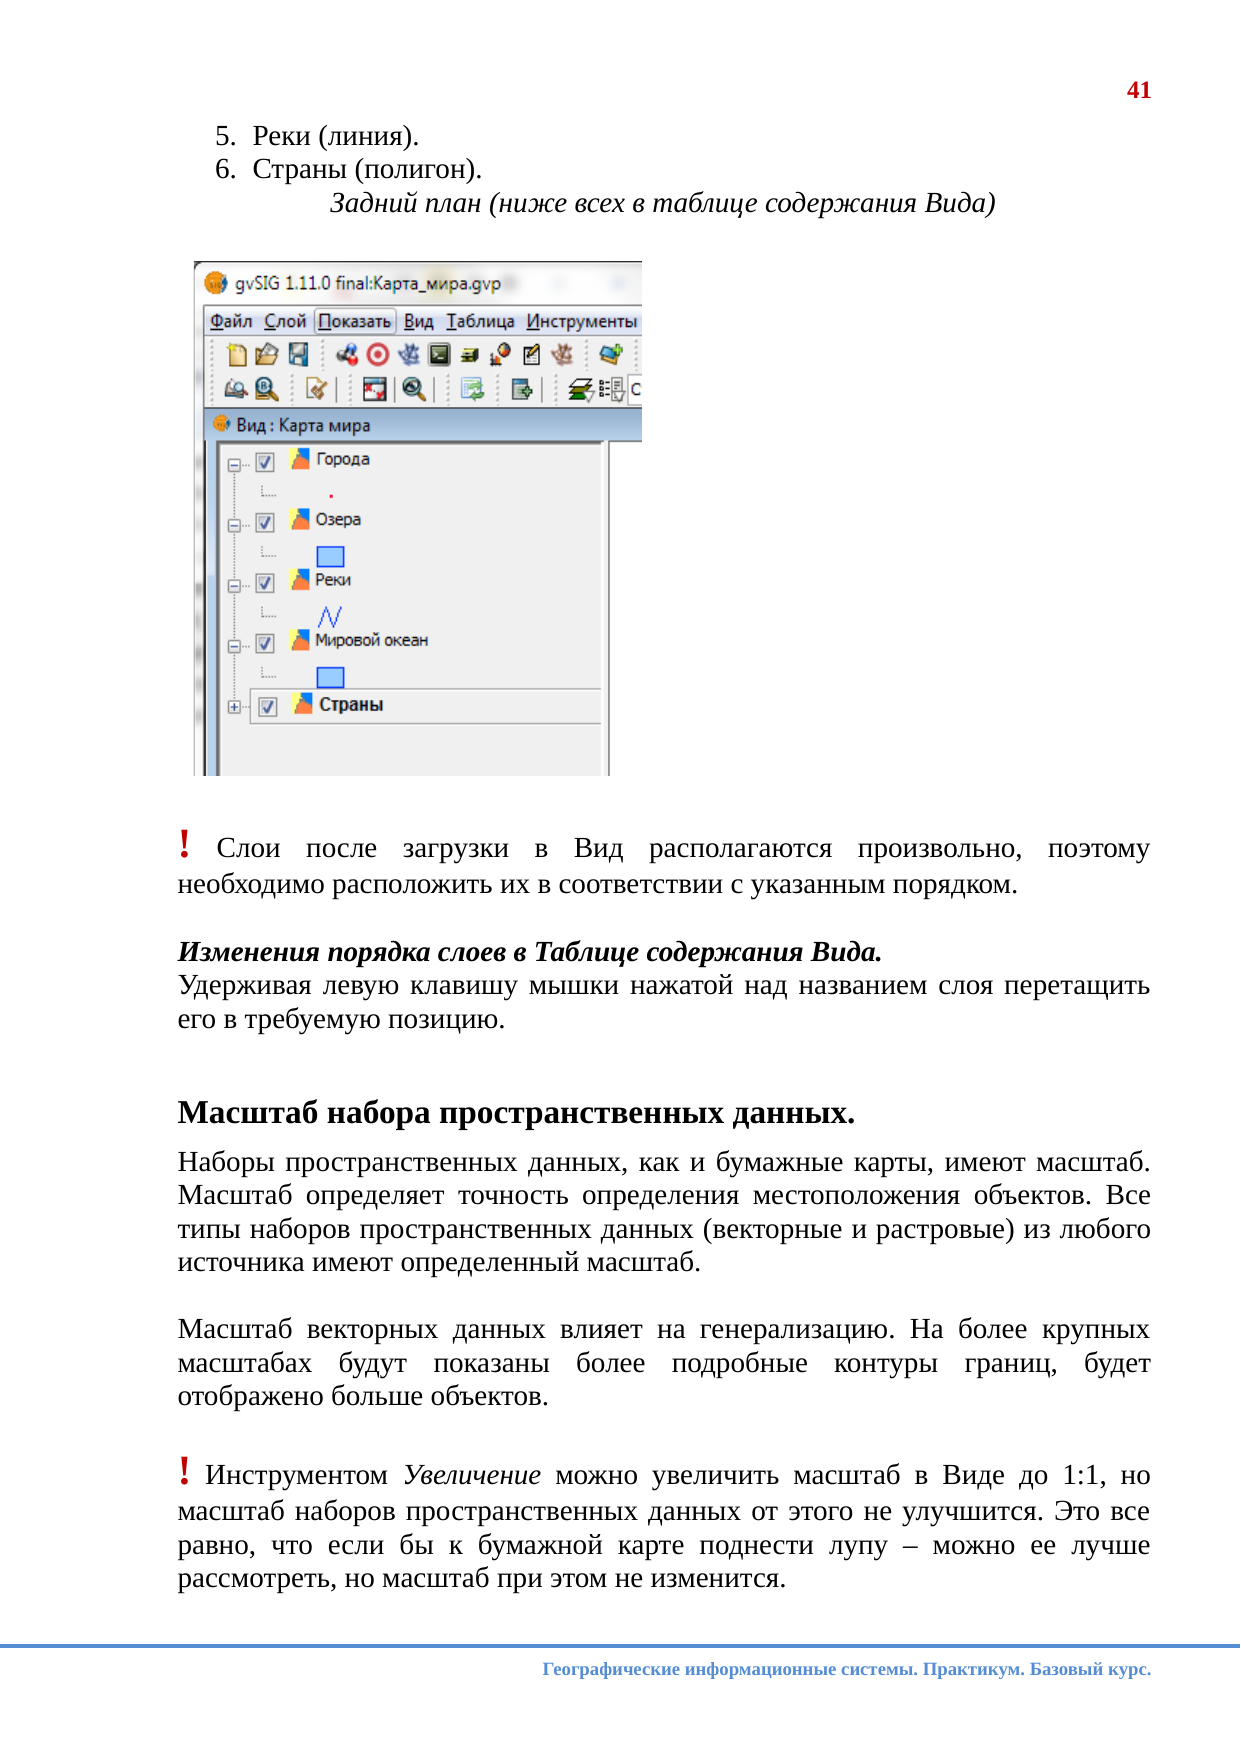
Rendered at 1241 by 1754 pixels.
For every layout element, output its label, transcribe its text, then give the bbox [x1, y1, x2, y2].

text Масштаб векторных данных влияет на генерализацию. На более крупных масштабах будут показаны более подробные контуры границ, будет отображено больше объектов. [177, 1311, 1152, 1412]
text ! Слои после загрузки в Вид располагаются произвольно, поэтому необходимо расположить их в соответствии с указанным порядком. [177, 819, 1152, 900]
text Удерживая левую клавишу мышки нажатой над названием слоя перетащить его в требуемую позицию. [177, 967, 1152, 1034]
text Масштаб набора пространственных данных. [177, 1093, 1152, 1131]
text Задний план (ниже всех в таблице содержания Вида) [177, 185, 1152, 219]
list Реки (линия). [215, 118, 1152, 152]
list Страны (полигон). [215, 152, 1152, 185]
picture [193, 261, 642, 776]
text Изменения порядка слоев в Таблице содержания Вида. [177, 934, 1152, 967]
text Наборы пространственных данных, как и бумажные карты, имеют масштаб. Масштаб определяет точность определения местоположения объектов. Все типы наборов пространственных данных (векторные и растровые) из любого источника имеют определенный масштаб. [177, 1144, 1152, 1278]
text ! Инструментом Увеличение можно увеличить масштаб в Виде до 1:1, но масштаб наборов пространственных данных от этого не улучшится. Это все равно, что если бы к бумажной карте поднести лупу – можно ее лучше рассмотреть, но масштаб при этом не изменится. [177, 1446, 1152, 1594]
